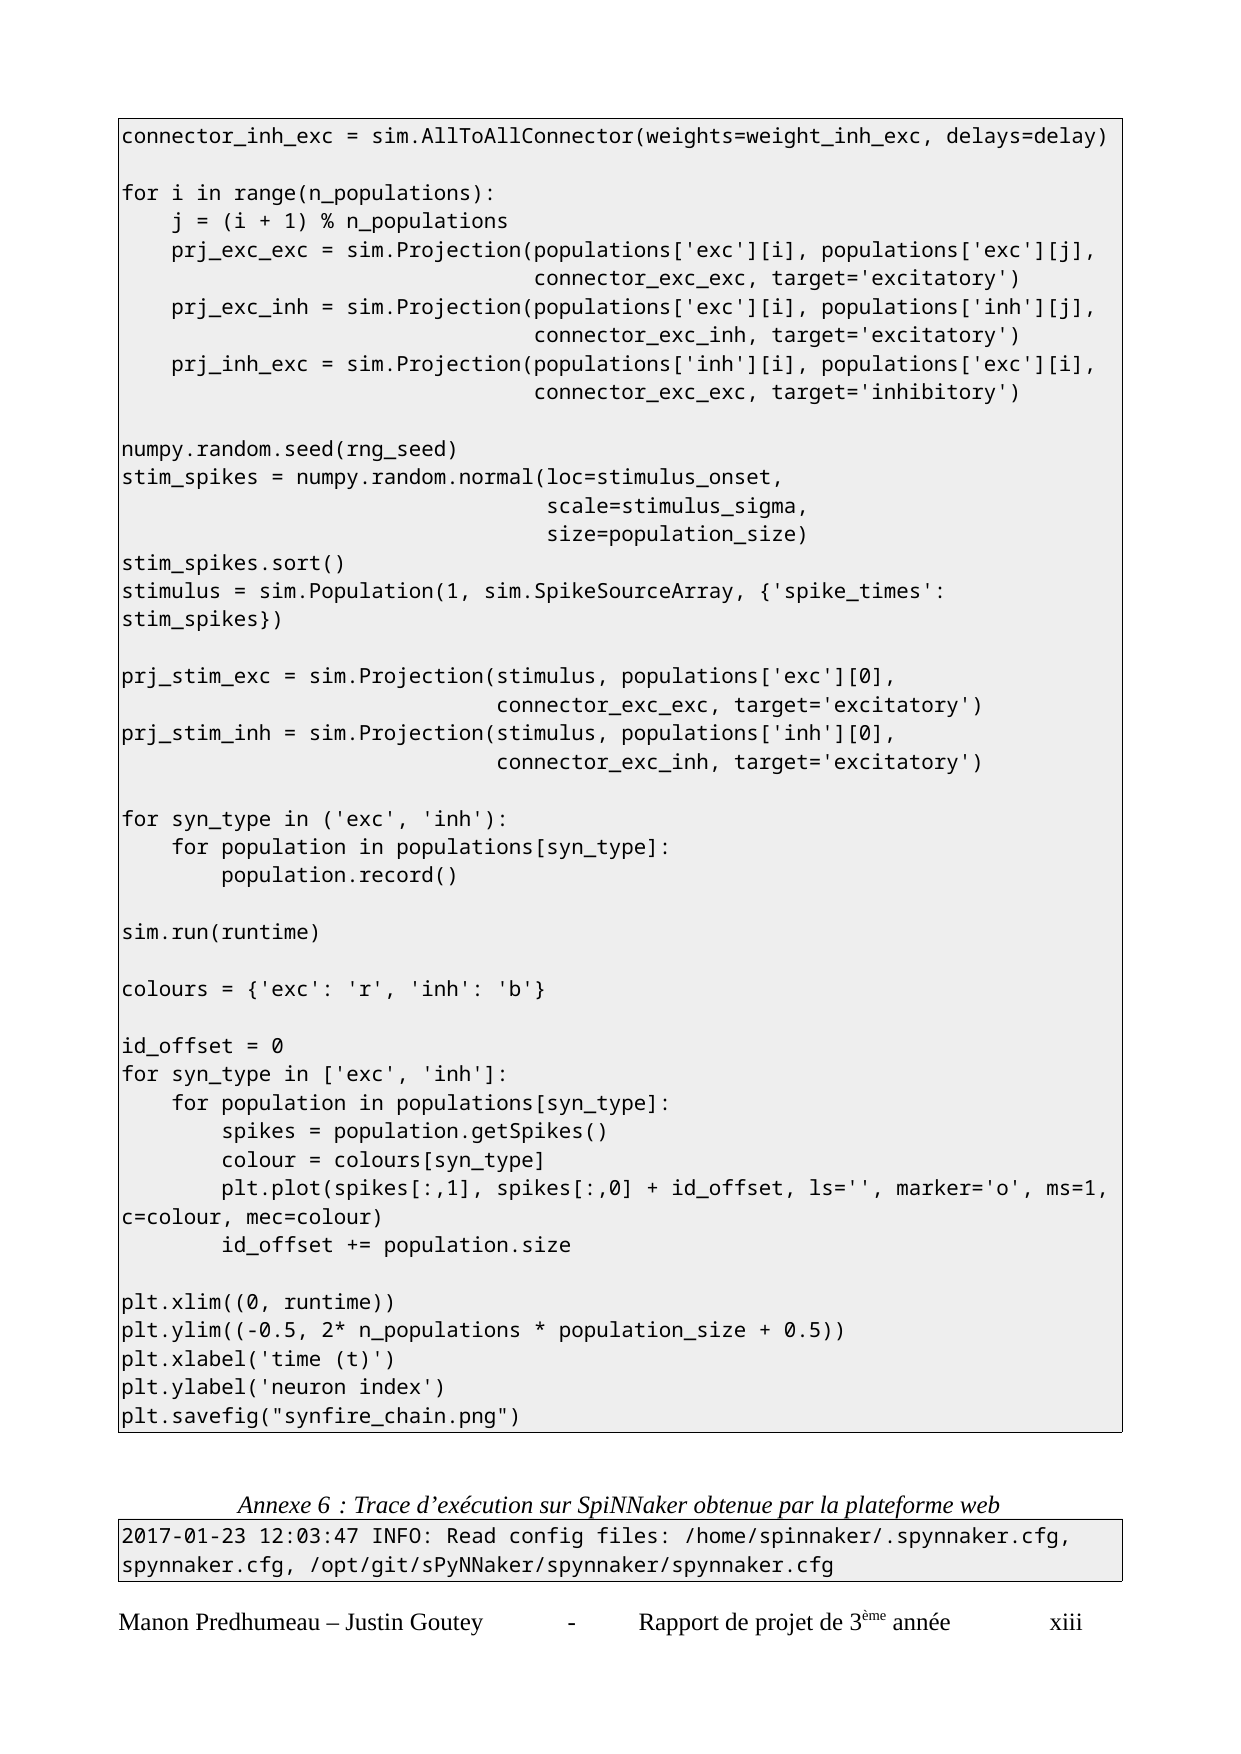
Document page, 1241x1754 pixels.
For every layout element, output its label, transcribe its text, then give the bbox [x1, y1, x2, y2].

text id_offset = 0 [119, 1028, 1122, 1057]
text connector_exc_inh, target='excitatory') [119, 744, 1122, 772]
text spikes = population.getSpikes() [119, 1113, 1122, 1142]
text plt.plot(spikes[:,1], spikes[:,0] + id_offset, ls='', marker='o', ms=1, c=colour, mec=colour) [119, 1170, 1122, 1227]
text connector_exc_exc, target='excitatory') [119, 260, 1122, 289]
text plt.ylabel('neuron index') [119, 1369, 1122, 1398]
text connector_inh_exc = sim.AllToAllConnector(weights=weight_inh_exc, delays=delay) [119, 119, 1122, 147]
text for i in range(n_populations): [119, 175, 1122, 203]
text numpy.random.seed(rng_seed) [119, 431, 1122, 459]
text Annexe 6 : Trace d’exécution sur SpiNNaker obtenue par la plateforme web [118, 1490, 1122, 1518]
text colours = {'exc': 'r', 'inh': 'b'} [119, 971, 1122, 1000]
text scale=stimulus_sigma, [119, 488, 1122, 516]
text prj_exc_inh = sim.Projection(populations['exc'][i], populations['inh'][j], [119, 289, 1122, 317]
text id_offset += population.size [119, 1227, 1122, 1256]
text connector_exc_inh, target='excitatory') [119, 317, 1122, 346]
text 2017-01-23 12:03:47 INFO: Read config files: /home/spinnaker/.spynnaker.cfg, spynnaker.cfg, /opt/git/sPyNNaker/spynnaker/spynnaker.cfg [119, 1520, 1122, 1581]
text size=population_size) [119, 516, 1122, 545]
text plt.ylim((-0.5, 2* n_populations * population_size + 0.5)) [119, 1312, 1122, 1341]
text connector_exc_exc, target='inhibitory') [119, 374, 1122, 402]
text prj_exc_exc = sim.Projection(populations['exc'][i], populations['exc'][j], [119, 232, 1122, 260]
text colour = colours[syn_type] [119, 1142, 1122, 1170]
text plt.xlabel('time (t)') [119, 1341, 1122, 1369]
text connector_exc_exc, target='excitatory') [119, 687, 1122, 715]
text stim_spikes = numpy.random.normal(loc=stimulus_onset, [119, 459, 1122, 488]
text stimulus = sim.Population(1, sim.SpikeSourceArray, {'spike_times': stim_spikes}) [119, 573, 1122, 630]
text for population in populations[syn_type]: [119, 1085, 1122, 1113]
text for syn_type in ('exc', 'inh'): [119, 801, 1122, 829]
text prj_inh_exc = sim.Projection(populations['inh'][i], populations['exc'][i], [119, 346, 1122, 374]
text j = (i + 1) % n_populations [119, 203, 1122, 232]
text for population in populations[syn_type]: [119, 829, 1122, 857]
text prj_stim_exc = sim.Projection(stimulus, populations['exc'][0], [119, 658, 1122, 687]
text sim.run(runtime) [119, 914, 1122, 943]
text for syn_type in ['exc', 'inh']: [119, 1057, 1122, 1085]
text population.record() [119, 857, 1122, 886]
text plt.xlim((0, runtime)) [119, 1284, 1122, 1312]
text stim_spikes.sort() [119, 545, 1122, 573]
text plt.savefig("synfire_chain.png") [119, 1398, 1122, 1432]
text prj_stim_inh = sim.Projection(stimulus, populations['inh'][0], [119, 715, 1122, 744]
